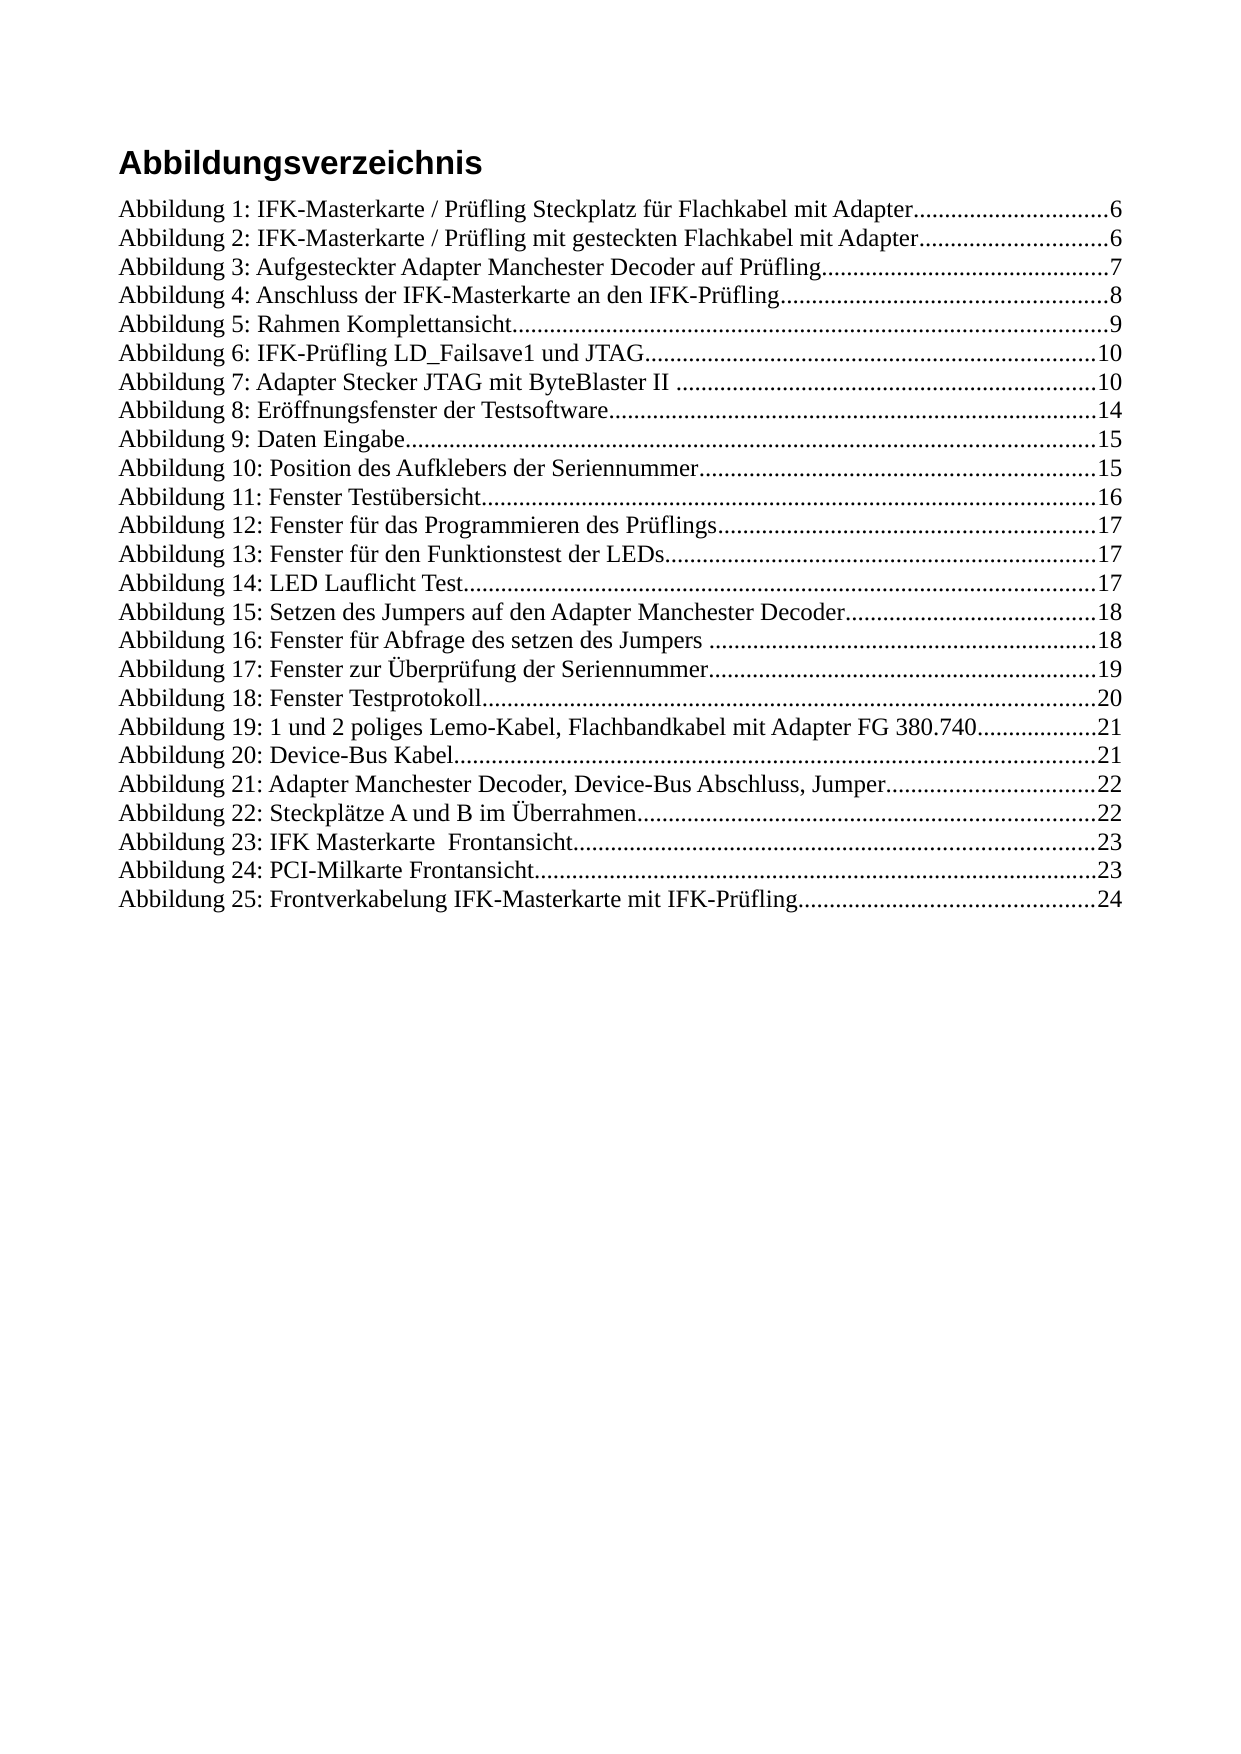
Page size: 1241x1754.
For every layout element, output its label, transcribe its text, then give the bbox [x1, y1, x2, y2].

text Abbildung 2: IFK-Masterkarte / Prüfling mit gesteckten Flachkabel mit Adapter 6 [118, 223, 1122, 252]
text Abbildung 13: Fenster für den Funktionstest der LEDs 17 [118, 539, 1122, 568]
text Abbildung 17: Fenster zur Überprüfung der Seriennummer 19 [118, 654, 1122, 683]
text Abbildung 12: Fenster für das Programmieren des Prüflings 17 [118, 510, 1122, 539]
text Abbildung 7: Adapter Stecker JTAG mit ByteBlaster II 10 [118, 367, 1122, 395]
text Abbildung 9: Daten Eingabe 15 [118, 424, 1122, 453]
text Abbildung 1: IFK-Masterkarte / Prüfling Steckplatz für Flachkabel mit Adapter 6 [118, 194, 1122, 223]
text Abbildung 16: Fenster für Abfrage des setzen des Jumpers 18 [118, 625, 1122, 654]
text Abbildung 23: IFK Masterkarte Frontansicht 23 [118, 827, 1122, 855]
text Abbildung 10: Position des Aufklebers der Seriennummer 15 [118, 453, 1122, 482]
subtitle Abbildungsverzeichnis [118, 143, 1122, 182]
text Abbildung 15: Setzen des Jumpers auf den Adapter Manchester Decoder 18 [118, 597, 1122, 625]
text Abbildung 18: Fenster Testprotokoll 20 [118, 683, 1122, 712]
text Abbildung 22: Steckplätze A und B im Überrahmen 22 [118, 798, 1122, 827]
text Abbildung 5: Rahmen Komplettansicht 9 [118, 309, 1122, 338]
text Abbildung 8: Eröffnungsfenster der Testsoftware 14 [118, 395, 1122, 424]
text Abbildung 20: Device-Bus Kabel 21 [118, 740, 1122, 769]
text Abbildung 4: Anschluss der IFK-Masterkarte an den IFK-Prüfling 8 [118, 280, 1122, 309]
text Abbildung 24: PCI-Milkarte Frontansicht 23 [118, 855, 1122, 884]
text Abbildung 21: Adapter Manchester Decoder, Device-Bus Abschluss, Jumper 22 [118, 769, 1122, 798]
text Abbildung 11: Fenster Testübersicht 16 [118, 482, 1122, 510]
text Abbildung 19: 1 und 2 poliges Lemo-Kabel, Flachbandkabel mit Adapter FG 380.740 21 [118, 712, 1122, 740]
text Abbildung 14: LED Lauflicht Test 17 [118, 568, 1122, 597]
text Abbildung 25: Frontverkabelung IFK-Masterkarte mit IFK-Prüfling 24 [118, 884, 1122, 913]
text Abbildung 6: IFK-Prüfling LD_Failsave1 und JTAG 10 [118, 338, 1122, 367]
text Abbildung 3: Aufgesteckter Adapter Manchester Decoder auf Prüfling 7 [118, 252, 1122, 280]
